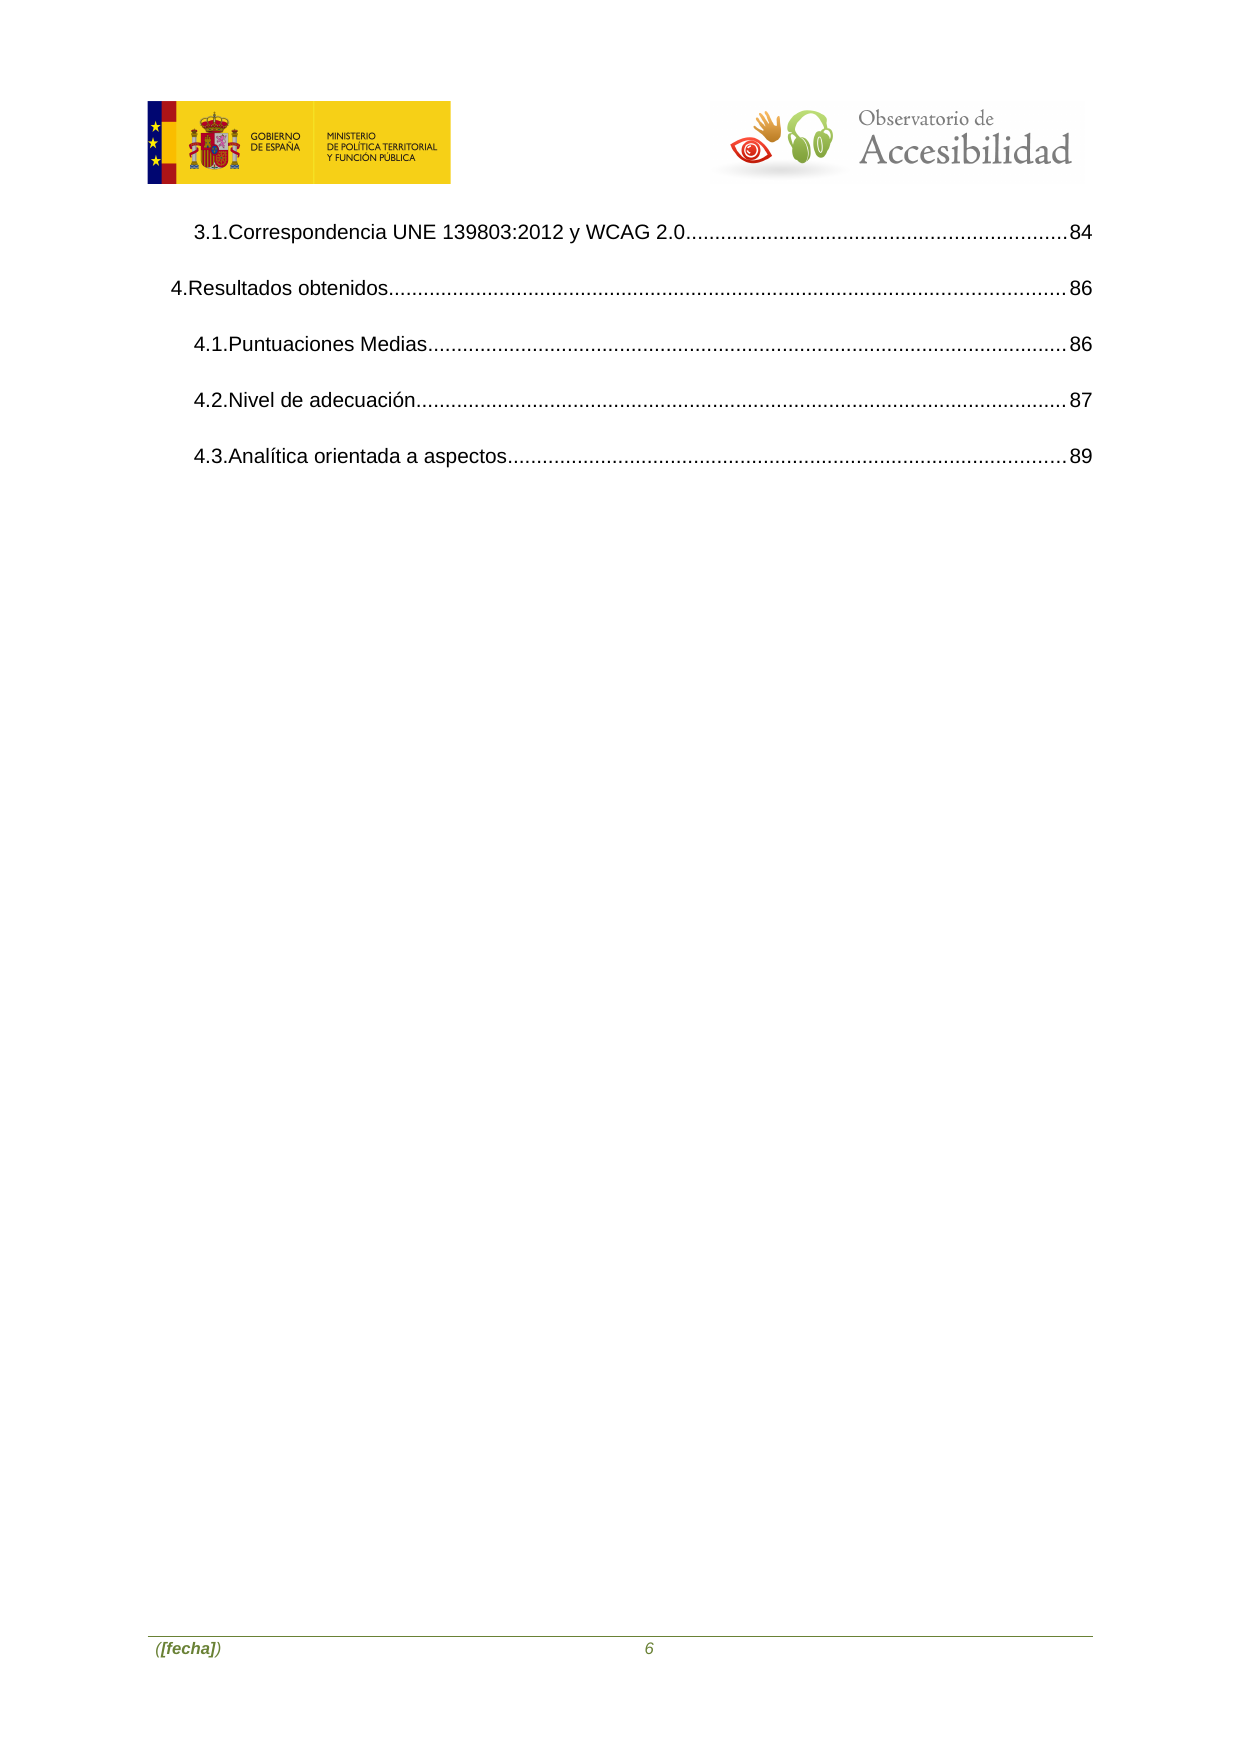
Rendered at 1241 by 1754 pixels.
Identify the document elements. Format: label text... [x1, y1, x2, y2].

picture [710, 101, 1086, 184]
text 4.1.Puntuaciones Medias 86 [193, 332, 1092, 356]
text 4.Resultados obtenidos 86 [171, 276, 1092, 300]
text 3.1.Correspondencia UNE 139803:2012 y WCAG 2.0 84 [193, 220, 1092, 244]
text 4.3.Analítica orientada a aspectos 89 [193, 444, 1092, 468]
text 4.2.Nivel de adecuación 87 [193, 388, 1092, 412]
picture [147, 101, 451, 184]
